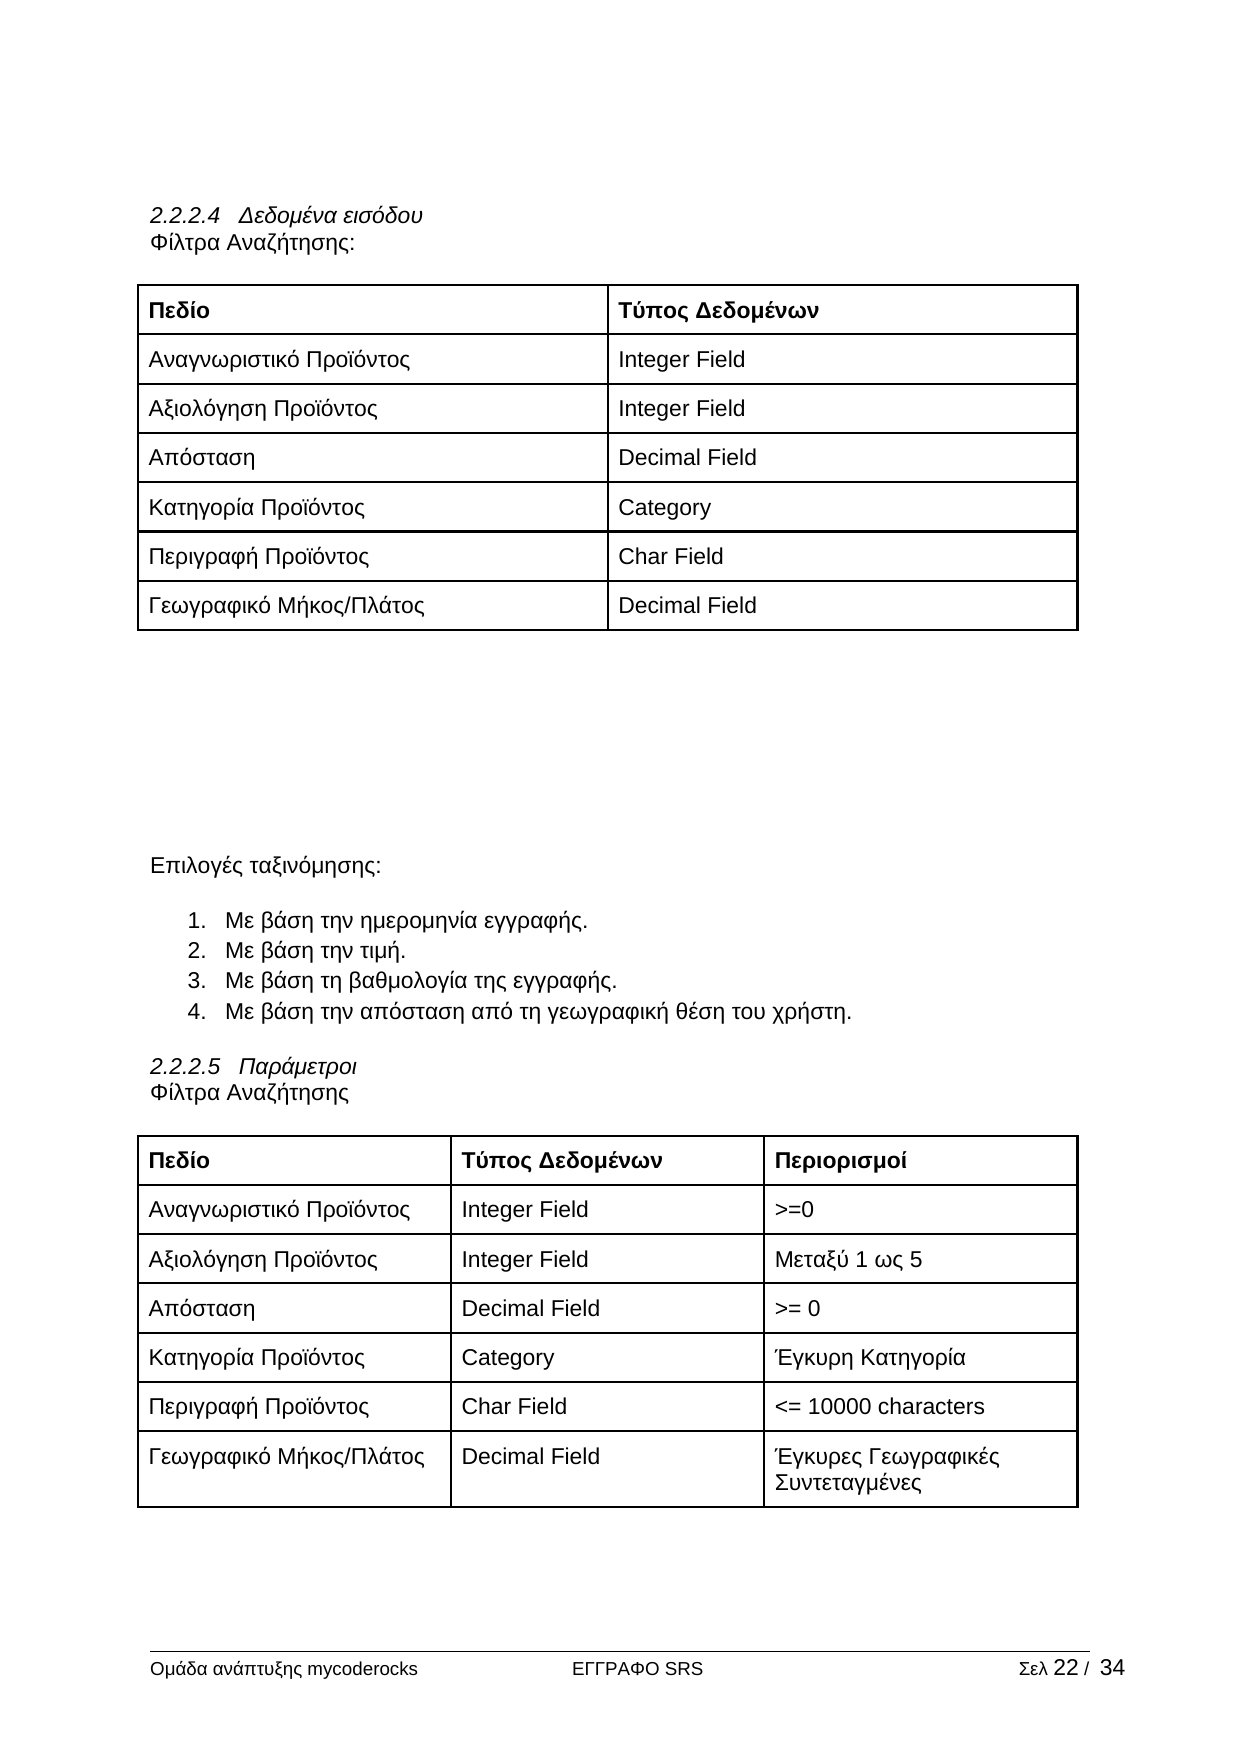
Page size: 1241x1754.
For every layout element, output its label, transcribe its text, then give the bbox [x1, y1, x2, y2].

table_cell >=0 [765, 1186, 1076, 1233]
table_cell Γεωγραφικό Μήκος/Πλάτος [139, 1432, 450, 1506]
table_cell Char Field [609, 533, 1076, 580]
table_cell Decimal Field [452, 1284, 763, 1332]
table_cell Κατηγορία Προϊόντος [139, 1334, 450, 1381]
table_cell Decimal Field [609, 434, 1076, 481]
text Φίλτρα Αναζήτησης: [150, 229, 1090, 255]
table_header Τύπος Δεδομένων [452, 1137, 763, 1184]
table_cell Decimal Field [609, 582, 1076, 629]
table_cell Γεωγραφικό Μήκος/Πλάτος [139, 582, 607, 629]
table_header Πεδίο [139, 1137, 450, 1184]
list Με βάση τη βαθμολογία της εγγραφής. [187, 967, 1090, 994]
table_cell Αξιολόγηση Προϊόντος [139, 385, 607, 432]
table_cell Μεταξύ 1 ως 5 [765, 1235, 1076, 1282]
table_header Τύπος Δεδομένων [609, 286, 1076, 333]
table_cell Έγκυρη Κατηγορία [765, 1334, 1076, 1381]
table_cell Char Field [452, 1383, 763, 1430]
table_cell Περιγραφή Προϊόντος [139, 1383, 450, 1430]
table_cell Κατηγορία Προϊόντος [139, 483, 607, 530]
list Με βάση την ημερομηνία εγγραφής. [187, 907, 1090, 933]
text Επιλογές ταξινόμησης: [150, 852, 1090, 878]
table_cell Integer Field [452, 1235, 763, 1282]
list Με βάση την τιμή. [187, 937, 1090, 964]
table_cell Decimal Field [452, 1432, 763, 1506]
table_cell Απόσταση [139, 1284, 450, 1332]
text Φίλτρα Αναζήτησης [150, 1079, 1090, 1106]
table_cell <= 10000 characters [765, 1383, 1076, 1430]
subtitle 2.2.2.4 Δεδομένα εισόδου [150, 202, 1090, 229]
subtitle 2.2.2.5 Παράμετροι [150, 1053, 1090, 1079]
table_cell >= 0 [765, 1284, 1076, 1332]
table_cell Category [452, 1334, 763, 1381]
table_cell Integer Field [609, 385, 1076, 432]
table_cell Απόσταση [139, 434, 607, 481]
table_cell Integer Field [452, 1186, 763, 1233]
table_cell Αναγνωριστικό Προϊόντος [139, 1186, 450, 1233]
table_header Περιορισμοί [765, 1137, 1076, 1184]
table_cell Integer Field [609, 335, 1076, 383]
table_cell Αξιολόγηση Προϊόντος [139, 1235, 450, 1282]
table_cell Έγκυρες Γεωγραφικές Συντεταγμένες [765, 1432, 1076, 1506]
table_cell Αναγνωριστικό Προϊόντος [139, 335, 607, 383]
table_cell Category [609, 483, 1076, 530]
list Με βάση την απόσταση από τη γεωγραφική θέση του χρήστη. [187, 998, 1090, 1024]
table_header Πεδίο [139, 286, 607, 333]
table_cell Περιγραφή Προϊόντος [139, 533, 607, 580]
